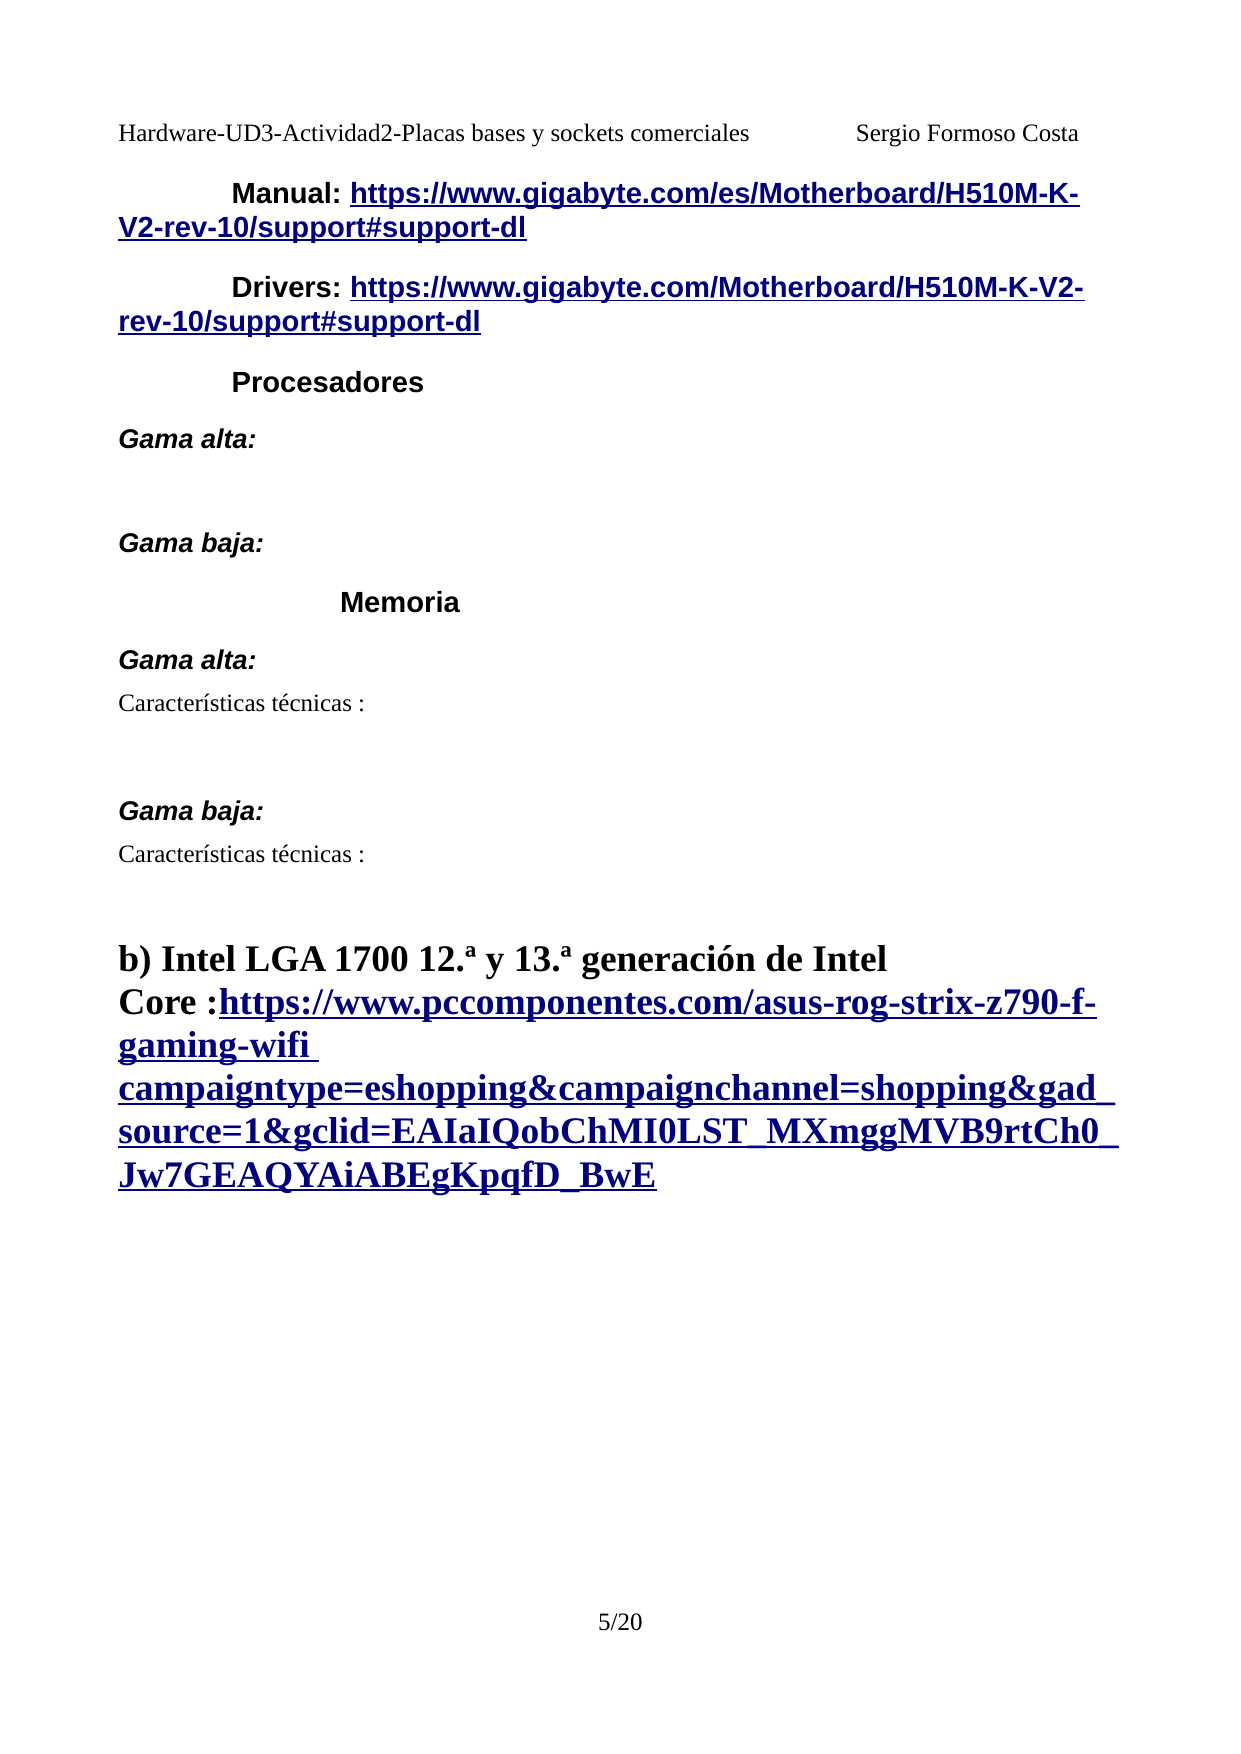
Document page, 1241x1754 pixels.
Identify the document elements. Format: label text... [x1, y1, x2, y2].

subtitle Gama alta: [118, 644, 1122, 675]
subtitle Procesadores [118, 365, 1122, 398]
subtitle Gama alta: [118, 423, 1122, 454]
subtitle Manual: https://www.gigabyte.com/es/Motherboard/H510M-K-V2-rev-10/support#support-dl [118, 176, 1122, 243]
subtitle Drivers: https://www.gigabyte.com/Motherboard/H510M-K-V2-rev-10/support#support-dl [118, 271, 1122, 338]
subtitle Memoria [310, 585, 1122, 619]
text Características técnicas : [118, 839, 1122, 868]
subtitle Gama baja: [118, 795, 1122, 827]
subtitle b) Intel LGA 1700 12.ª y 13.ª generación de Intel Core :https://www.pccomponentes.com/asus-rog-strix-z790-f-gaming-wifi campaigntype=eshopping&campaignchannel=shopping&gad_source=1&gclid=EAIaIQobChMI0LST_MXmggMVB9rtCh0_Jw7GEAQYAiABEgKpqfD_BwE [118, 936, 1122, 1195]
text Características técnicas : [118, 688, 1122, 716]
subtitle Gama baja: [118, 527, 1122, 558]
